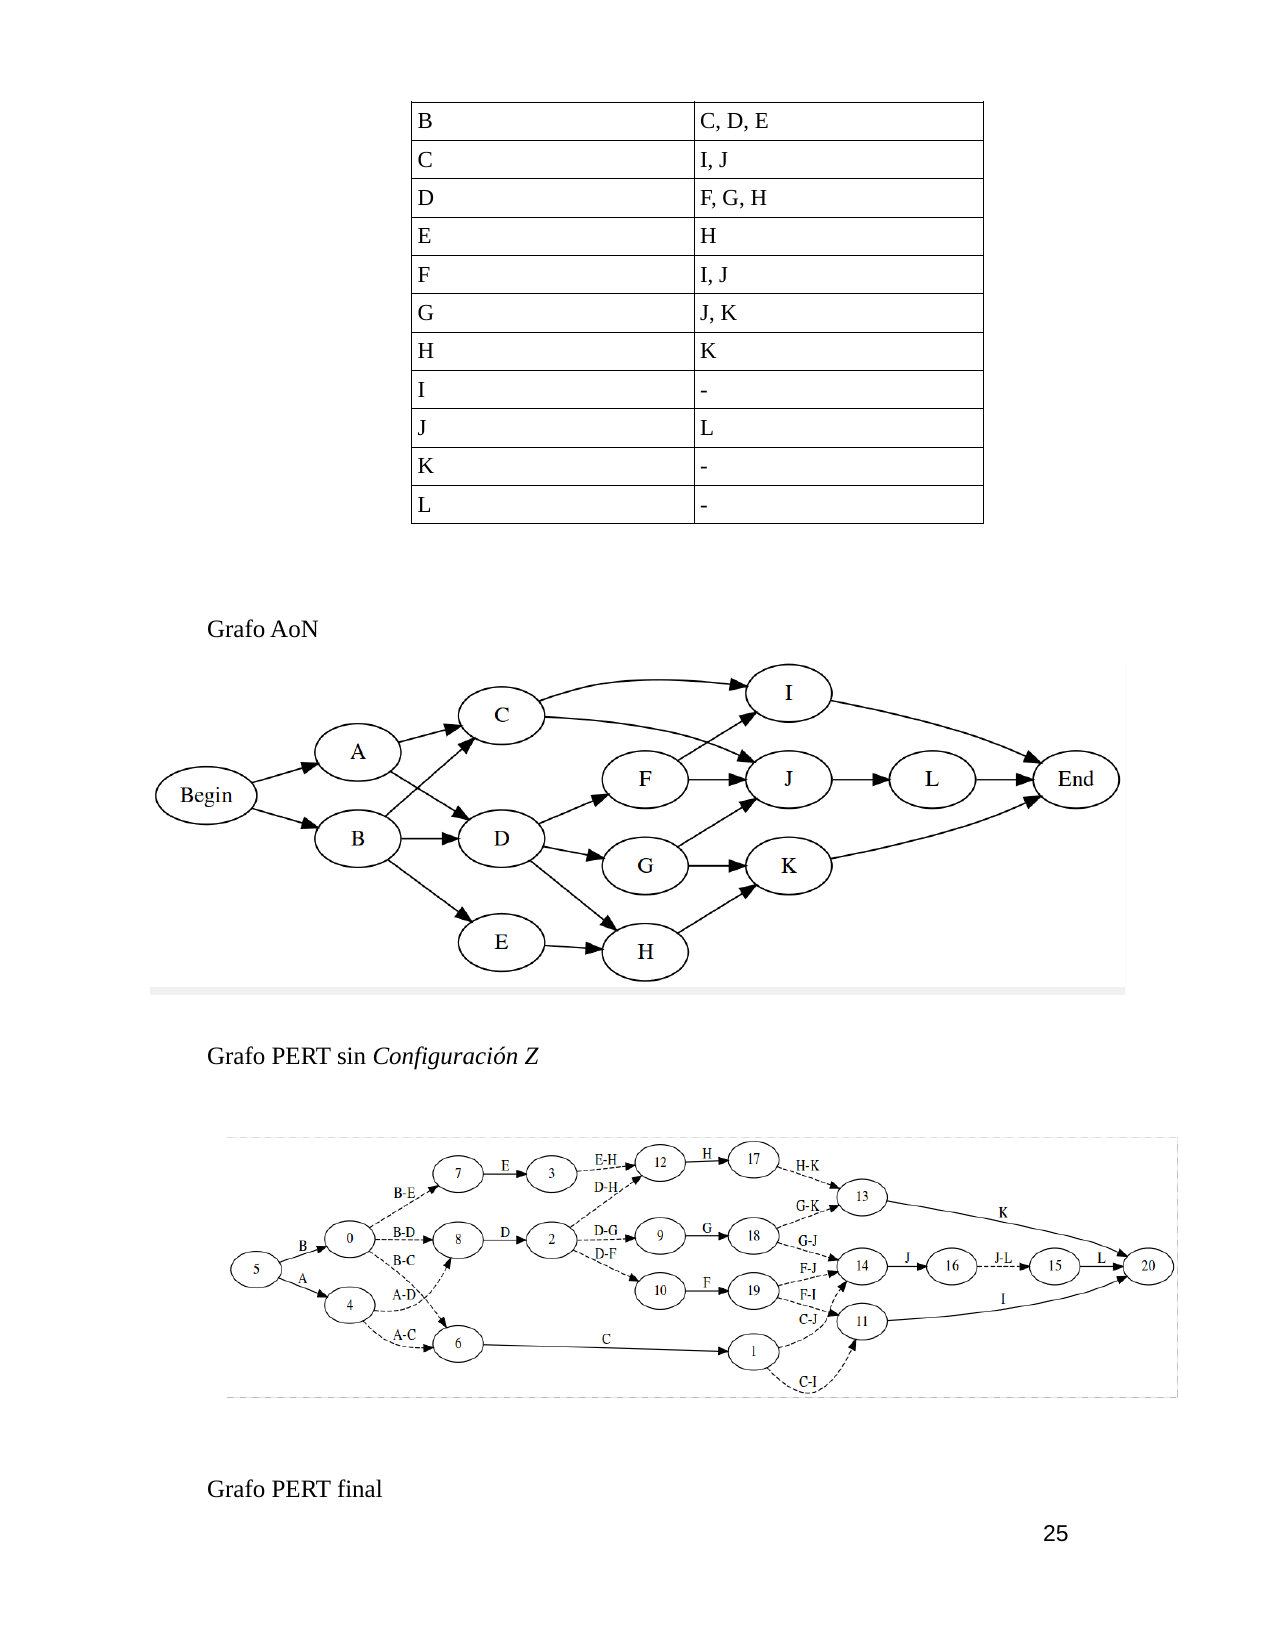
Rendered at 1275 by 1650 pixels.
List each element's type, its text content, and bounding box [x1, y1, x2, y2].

table_cell E [412, 218, 694, 255]
table_cell J, K [695, 294, 983, 331]
table_cell I [412, 371, 694, 408]
table_cell L [412, 486, 694, 523]
table_cell - [695, 448, 983, 485]
picture [206, 1108, 1187, 1425]
table_cell C [412, 141, 694, 178]
table_cell G [412, 294, 694, 331]
table_cell I, J [695, 141, 983, 178]
table_cell H [695, 218, 983, 255]
table_cell B [412, 103, 694, 140]
table_cell J [412, 409, 694, 446]
table_cell K [412, 448, 694, 485]
table_cell F [412, 256, 694, 293]
table_cell D [412, 179, 694, 216]
table_cell F, G, H [695, 179, 983, 216]
table_cell - [695, 486, 983, 523]
picture [150, 660, 1125, 995]
text Grafo PERT final [207, 1474, 1068, 1503]
table_cell - [695, 371, 983, 408]
text Grafo AoN [207, 614, 1068, 643]
table_cell K [695, 333, 983, 370]
table_cell I, J [695, 256, 983, 293]
table_cell C, D, E [695, 103, 983, 140]
table_cell L [695, 409, 983, 446]
text Grafo PERT sin Configuración Z [207, 1041, 1068, 1069]
table_cell H [412, 333, 694, 370]
